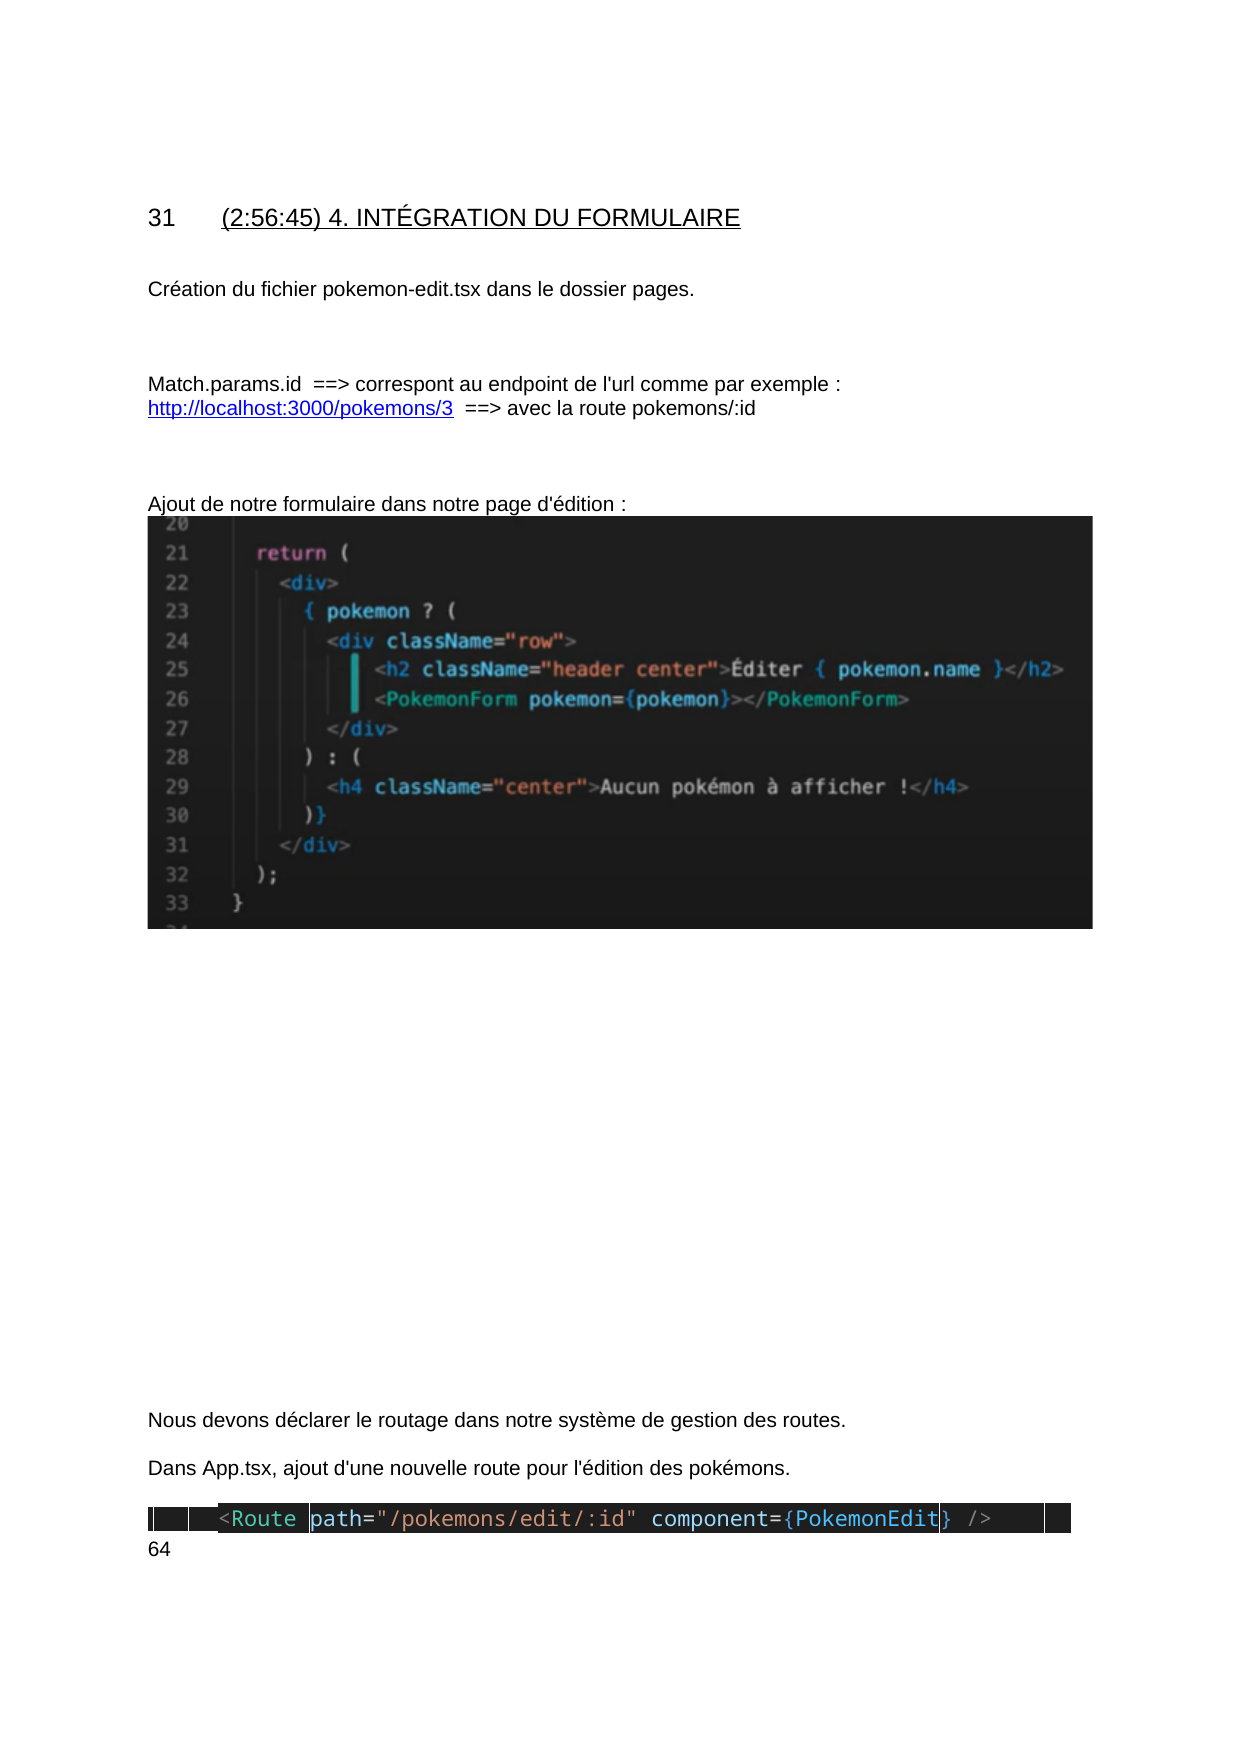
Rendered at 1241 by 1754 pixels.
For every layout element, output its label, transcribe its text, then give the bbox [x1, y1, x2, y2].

picture [147, 516, 1093, 929]
text Dans App.tsx, ajout d'une nouvelle route pour l'édition des pokémons. [148, 1455, 1093, 1479]
text <Route path="/pokemons/edit/:id" component={PokemonEdit} /> [148, 1503, 1093, 1533]
text Ajout de notre formulaire dans notre page d'édition : [148, 492, 1093, 516]
text Nous devons déclarer le routage dans notre système de gestion des routes. [148, 1407, 1093, 1431]
text Création du fichier pokemon-edit.tsx dans le dossier pages. [148, 276, 1093, 300]
subtitle (2:56:45) 4. Intégration du formulaire [148, 203, 1093, 232]
text Match.params.id ==> correspont au endpoint de l'url comme par exemple : http://localhost:3000/pokemons/3 ==> avec la route pokemons/:id [148, 372, 1093, 420]
